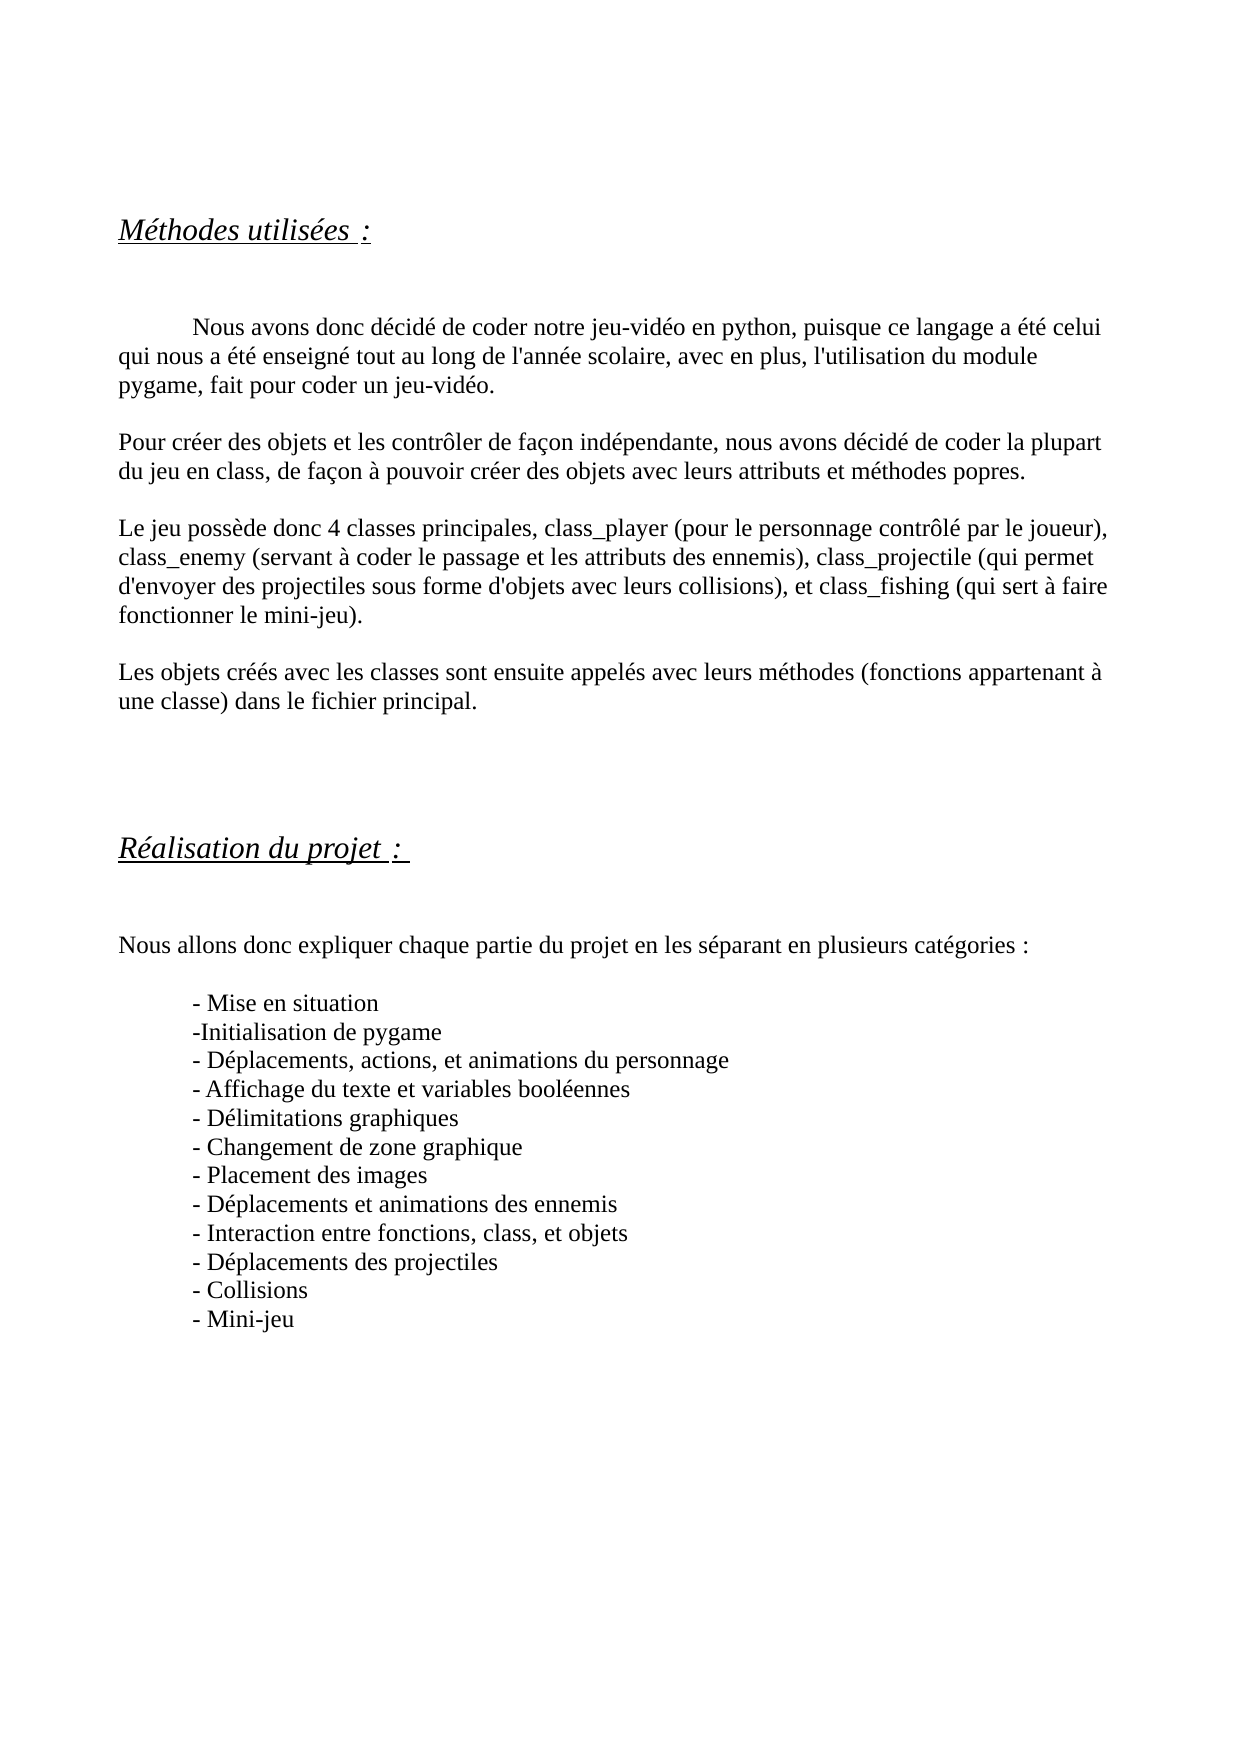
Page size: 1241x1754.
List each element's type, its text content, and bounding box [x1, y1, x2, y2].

text - Déplacements, actions, et animations du personnage [118, 1045, 1122, 1074]
text - Mini-jeu [118, 1304, 1122, 1333]
text - Déplacements et animations des ennemis [118, 1189, 1122, 1218]
text - Placement des images [118, 1160, 1122, 1189]
text - Mise en situation [118, 988, 1122, 1017]
text - Déplacements des projectiles [118, 1247, 1122, 1275]
text - Changement de zone graphique [118, 1132, 1122, 1160]
text -Initialisation de pygame [118, 1017, 1122, 1045]
text Méthodes utilisées : [118, 212, 1122, 247]
text Réalisation du projet : [118, 830, 1122, 866]
text - Interaction entre fonctions, class, et objets [118, 1218, 1122, 1247]
text - Délimitations graphiques [118, 1103, 1122, 1132]
text - Collisions [118, 1275, 1122, 1304]
text Les objets créés avec les classes sont ensuite appelés avec leurs méthodes (fonctions appartenant à une classe) dans le fichier principal. [118, 657, 1122, 715]
text Pour créer des objets et les contrôler de façon indépendante, nous avons décidé de coder la plupart du jeu en class, de façon à pouvoir créer des objets avec leurs attributs et méthodes popres. [118, 427, 1122, 485]
text - Affichage du texte et variables booléennes [118, 1074, 1122, 1103]
text Le jeu possède donc 4 classes principales, class_player (pour le personnage contrôlé par le joueur), class_enemy (servant à coder le passage et les attributs des ennemis), class_projectile (qui permet d'envoyer des projectiles sous forme d'objets avec leurs collisions), et class_fishing (qui sert à faire fonctionner le mini-jeu). [118, 513, 1122, 628]
text Nous avons donc décidé de coder notre jeu-vidéo en python, puisque ce langage a été celui qui nous a été enseigné tout au long de l'année scolaire, avec en plus, l'utilisation du module pygame, fait pour coder un jeu-vidéo. [118, 312, 1122, 398]
text Nous allons donc expliquer chaque partie du projet en les séparant en plusieurs catégories : [118, 930, 1122, 959]
